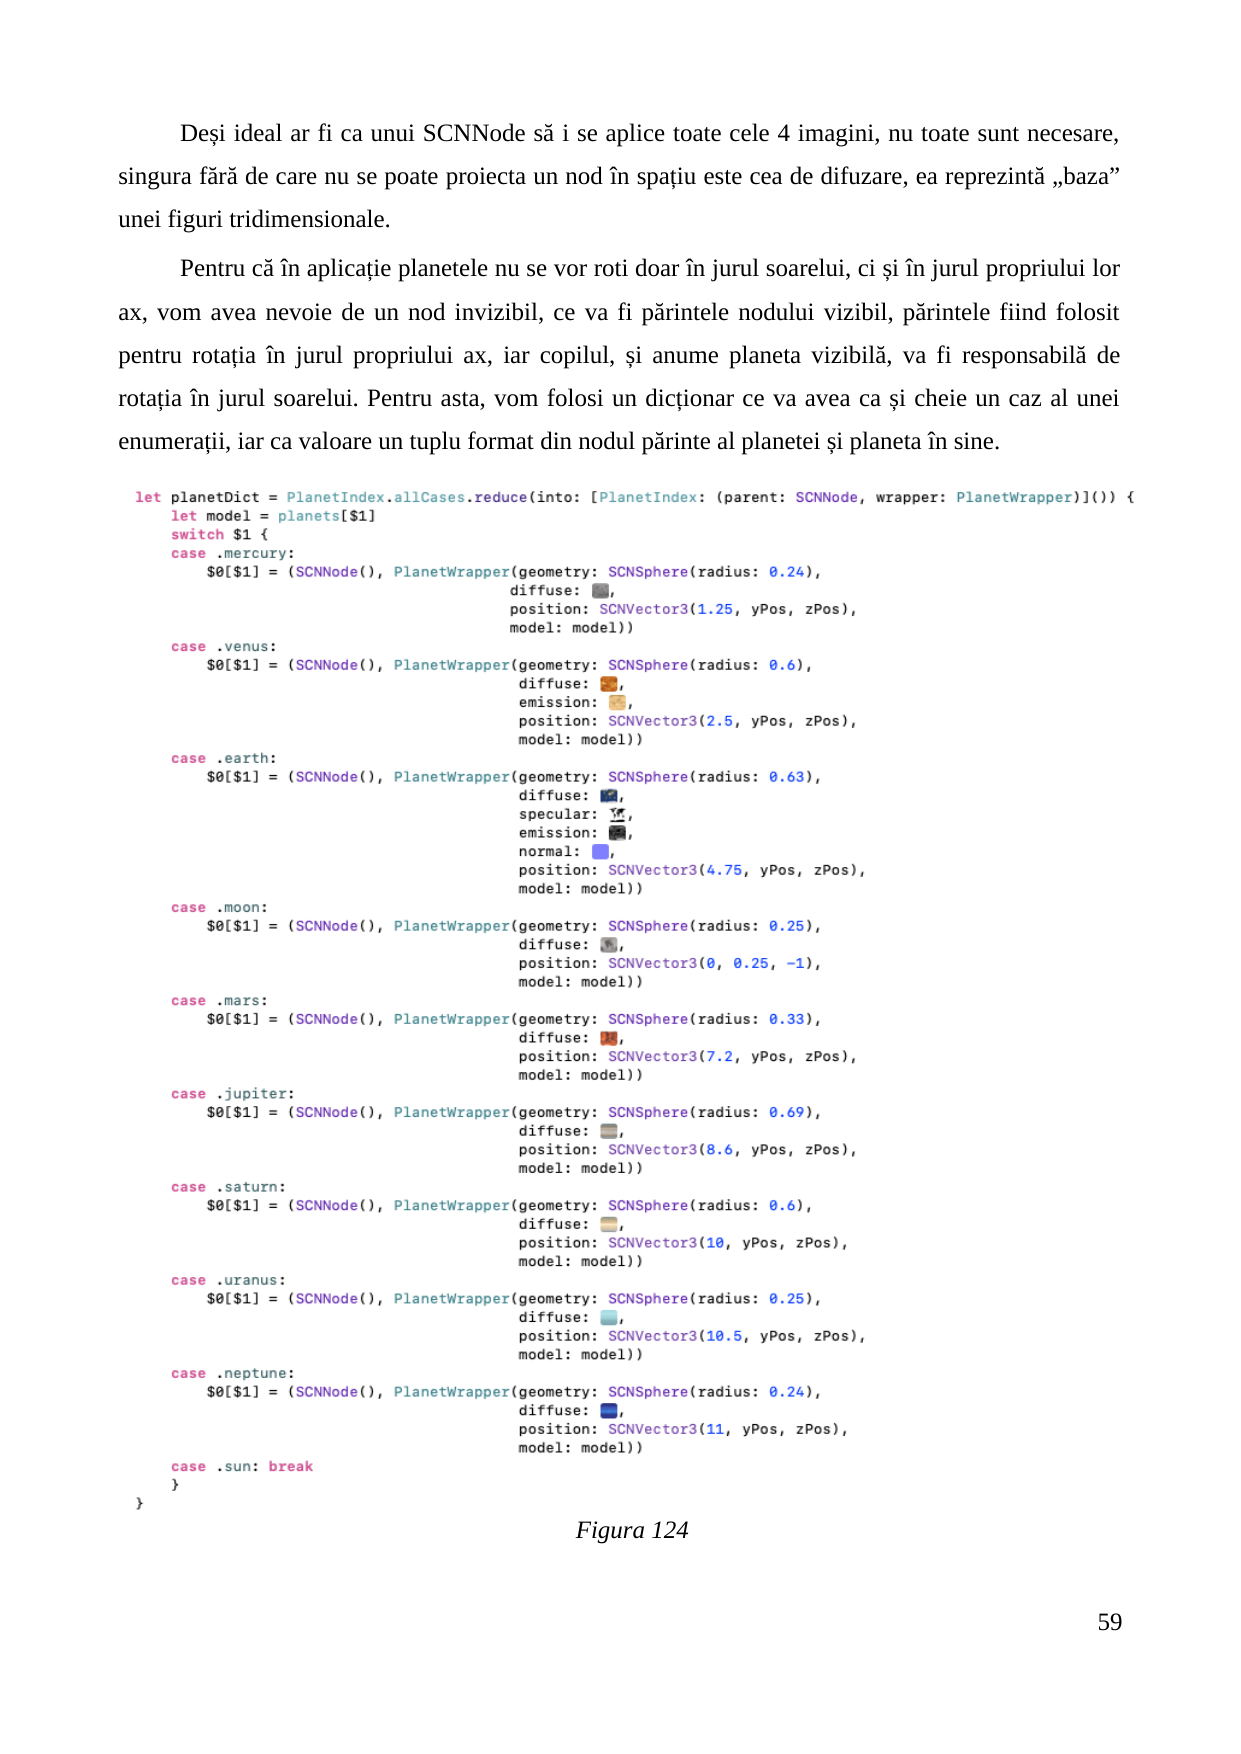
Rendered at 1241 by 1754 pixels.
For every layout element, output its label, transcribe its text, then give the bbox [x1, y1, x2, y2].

picture [130, 490, 1135, 1515]
text Deși ideal ar fi ca unui SCNNode să i se aplice toate cele 4 imagini, nu toate sunt necesare, singura fără de care nu se poate proiecta un nod în spațiu este cea de difuzare, ea reprezintă „baza” unei figuri tridimensionale. [118, 118, 1122, 233]
text Pentru că în aplicație planetele nu se vor roti doar în jurul soarelui, ci și în jurul propriului lor ax, vom avea nevoie de un nod invizibil, ce va fi părintele nodului vizibil, părintele fiind folosit pentru rotația în jurul propriului ax, iar copilul, și anume planeta vizibilă, va fi responsabilă de rotația în jurul soarelui. Pentru asta, vom folosi un dicționar ce va avea ca și cheie un caz al unei enumerații, iar ca valoare un tuplu format din nodul părinte al planetei și planeta în sine. [118, 253, 1122, 455]
text Figura 124 [130, 1515, 1134, 1544]
